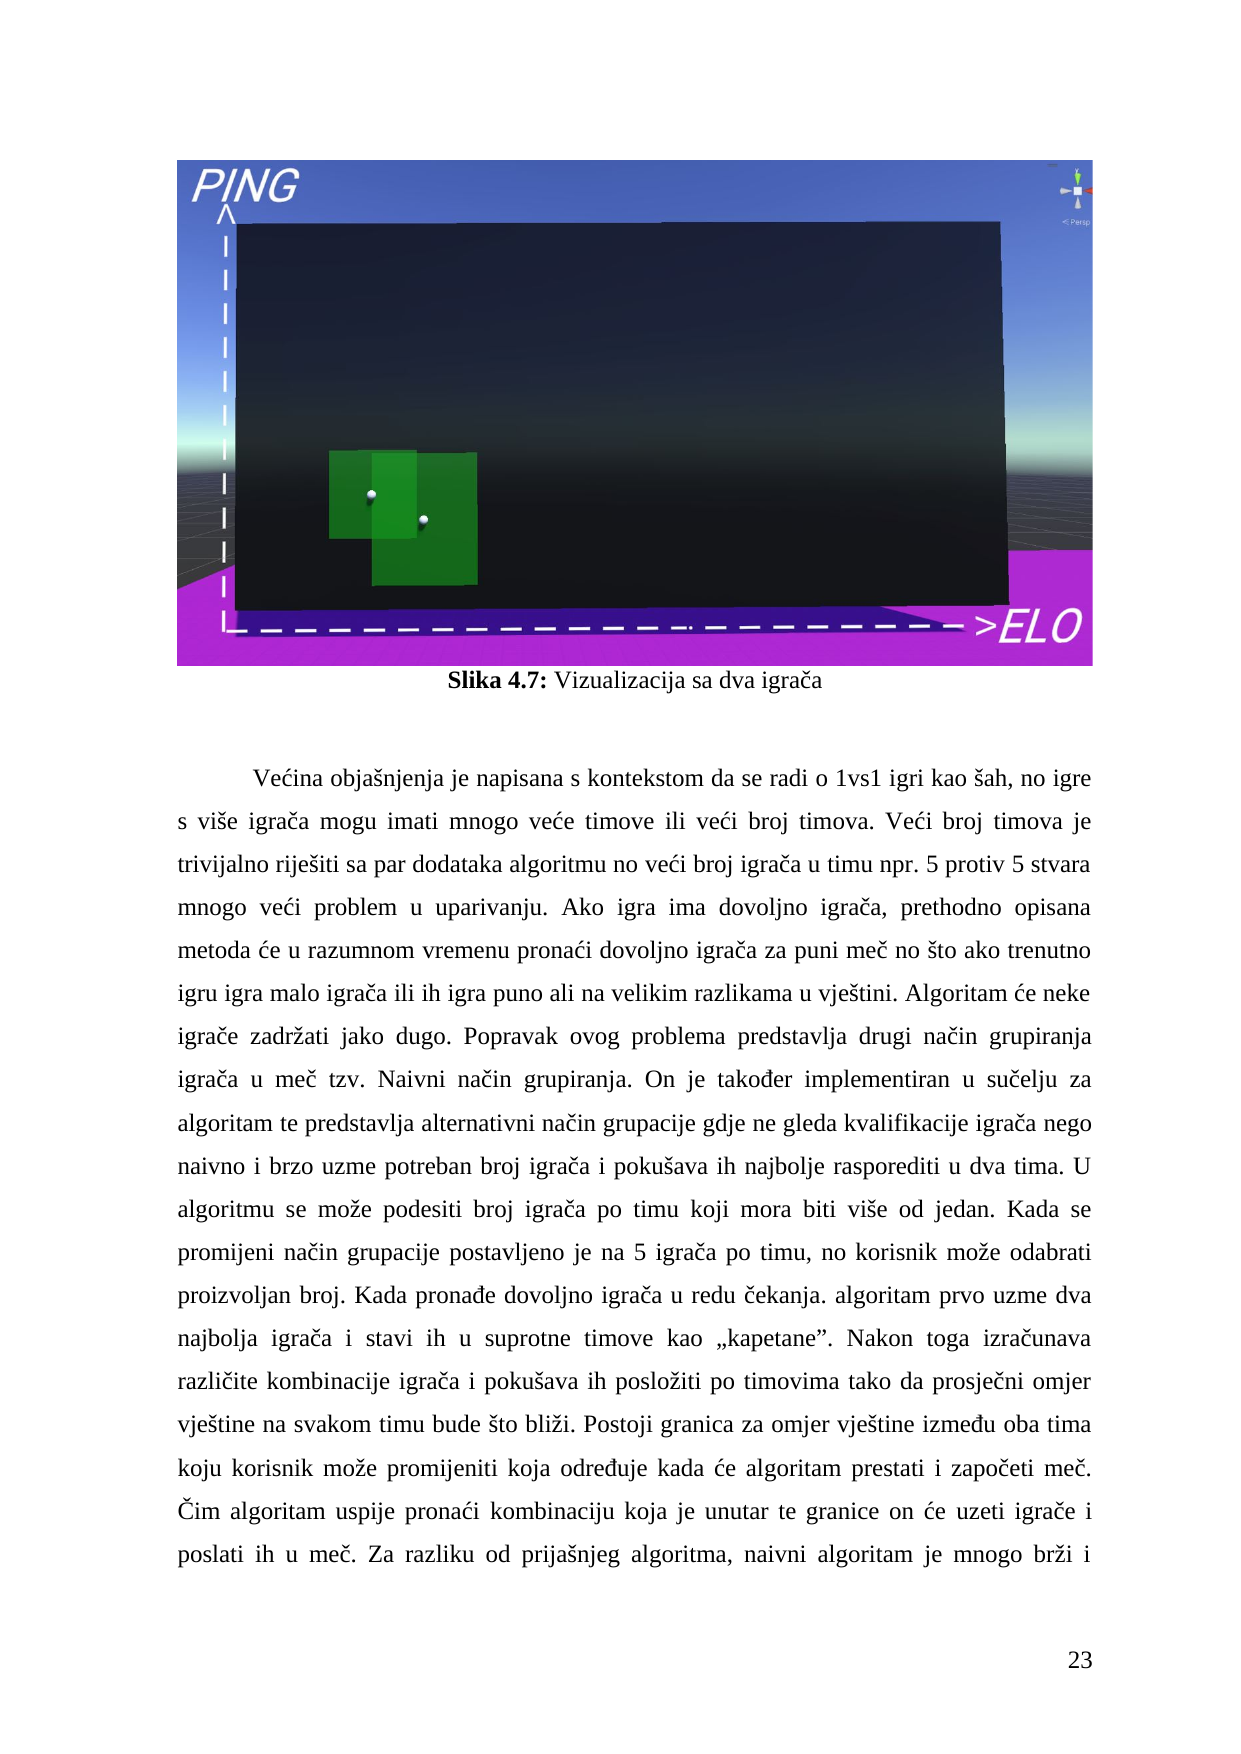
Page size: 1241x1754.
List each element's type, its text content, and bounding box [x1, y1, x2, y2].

text Slika 4.7: Vizualizacija sa dva igrača [177, 666, 1093, 694]
text Većina objašnjenja je napisana s kontekstom da se radi o 1vs1 igri kao šah, no igre s više igrača mogu imati mnogo veće timove ili veći broj timova. Veći broj timova je trivijalno riješiti sa par dodataka algoritmu no veći broj igrača u timu npr. 5 protiv 5 stvara mnogo veći problem u uparivanju. Ako igra ima dovoljno igrača, prethodno opisana metoda će u razumnom vremenu pronaći dovoljno igrača za puni meč no što ako trenutno igru igra malo igrača ili ih igra puno ali na velikim razlikama u vještini. Algoritam će neke igrače zadržati jako dugo. Popravak ovog problema predstavlja drugi način grupiranja igrača u meč tzv. Naivni način grupiranja. On je također implementiran u sučelju za algoritam te predstavlja alternativni način grupacije gdje ne gleda kvalifikacije igrača nego naivno i brzo uzme potreban broj igrača i pokušava ih najbolje rasporediti u dva tima. U algoritmu se može podesiti broj igrača po timu koji mora biti više od jedan. Kada se promijeni način grupacije postavljeno je na 5 igrača po timu, no korisnik može odabrati proizvoljan broj. Kada pronađe dovoljno igrača u redu čekanja. algoritam prvo uzme dva najbolja igrača i stavi ih u suprotne timove kao „kapetane”. Nakon toga izračunava različite kombinacije igrača i pokušava ih posložiti po timovima tako da prosječni omjer vještine na svakom timu bude što bliži. Postoji granica za omjer vještine između oba tima koju korisnik može promijeniti koja određuje kada će algoritam prestati i započeti meč. Čim algoritam uspije pronaći kombinaciju koja je unutar te granice on će uzeti igrače i poslati ih u meč. Za razliku od prijašnjeg algoritma, naivni algoritam je mnogo brži i [177, 763, 1092, 1568]
picture [177, 160, 1093, 666]
